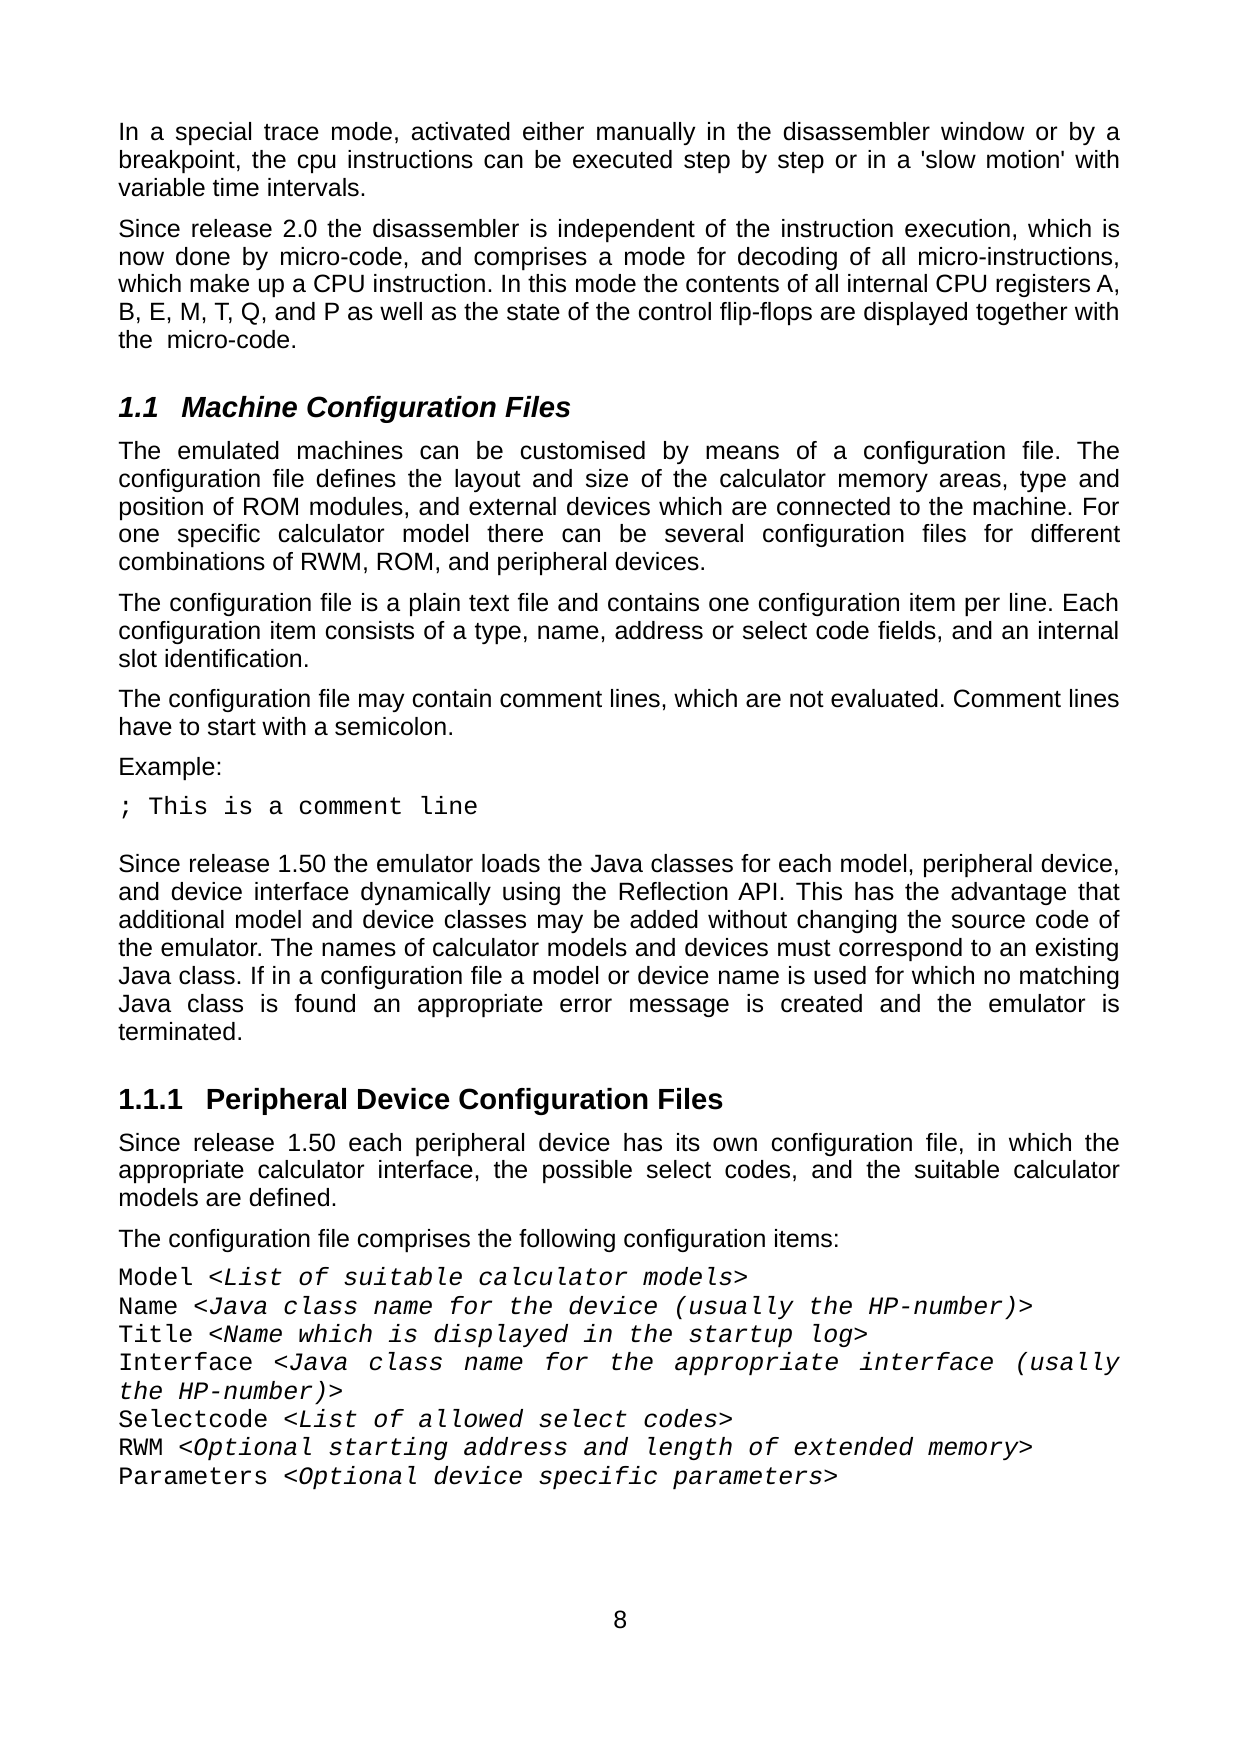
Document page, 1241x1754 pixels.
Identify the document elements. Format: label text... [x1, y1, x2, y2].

text ; This is a comment line [118, 794, 1122, 822]
text Parameters <Optional device specific parameters> [118, 1463, 1122, 1492]
subtitle Peripheral Device Configuration Files [118, 1083, 1122, 1116]
text Model <List of suitable calculator models> [118, 1265, 1122, 1293]
text The configuration file is a plain text file and contains one configuration item per line. Each configuration item consists of a type, name, address or select code fields, and an internal slot identification. [118, 589, 1122, 672]
text Since release 1.50 the emulator loads the Java classes for each model, peripheral device, and device interface dynamically using the Reflection API. This has the advantage that additional model and device classes may be added without changing the source code of the emulator. The names of calculator models and devices must correspond to an existing Java class. If in a configuration file a model or device name is used for which no matching Java class is found an appropriate error message is created and the emulator is terminated. [118, 850, 1122, 1046]
text Title <Name which is displayed in the startup log> [118, 1322, 1122, 1350]
text The emulated machines can be customised by means of a configuration file. The configuration file defines the layout and size of the calculator memory areas, type and position of ROM modules, and external devices which are connected to the machine. For one specific calculator model there can be several configuration files for different combinations of RWM, ROM, and peripheral devices. [118, 437, 1122, 576]
text The configuration file comprises the following configuration items: [118, 1224, 1122, 1252]
text In a special trace mode, activated either manually in the disassembler window or by a breakpoint, the cpu instructions can be executed step by step or in a 'slow motion' with variable time intervals. [118, 118, 1122, 202]
text Example: [118, 753, 1122, 781]
text Interface <Java class name for the appropriate interface (usally the HP-number)> [118, 1350, 1122, 1407]
text RWM <Optional starting address and length of extended memory> [118, 1435, 1122, 1463]
text Since release 2.0 the disassembler is independent of the instruction execution, which is now done by micro-code, and comprises a mode for decoding of all micro-instructions, which make up a CPU instruction. In this mode the contents of all internal CPU registers A, B, E, M, T, Q, and P as well as the state of the control flip-flops are displayed together with the micro-code. [118, 214, 1122, 354]
text Name <Java class name for the device (usually the HP-number)> [118, 1293, 1122, 1322]
text The configuration file may contain comment lines, which are not evaluated. Comment lines have to start with a semicolon. [118, 685, 1122, 741]
subtitle Machine Configuration Files [118, 391, 1122, 424]
text Since release 1.50 each peripheral device has its own configuration file, in which the appropriate calculator interface, the possible select codes, and the suitable calculator models are defined. [118, 1128, 1122, 1212]
text Selectcode <List of allowed select codes> [118, 1407, 1122, 1435]
